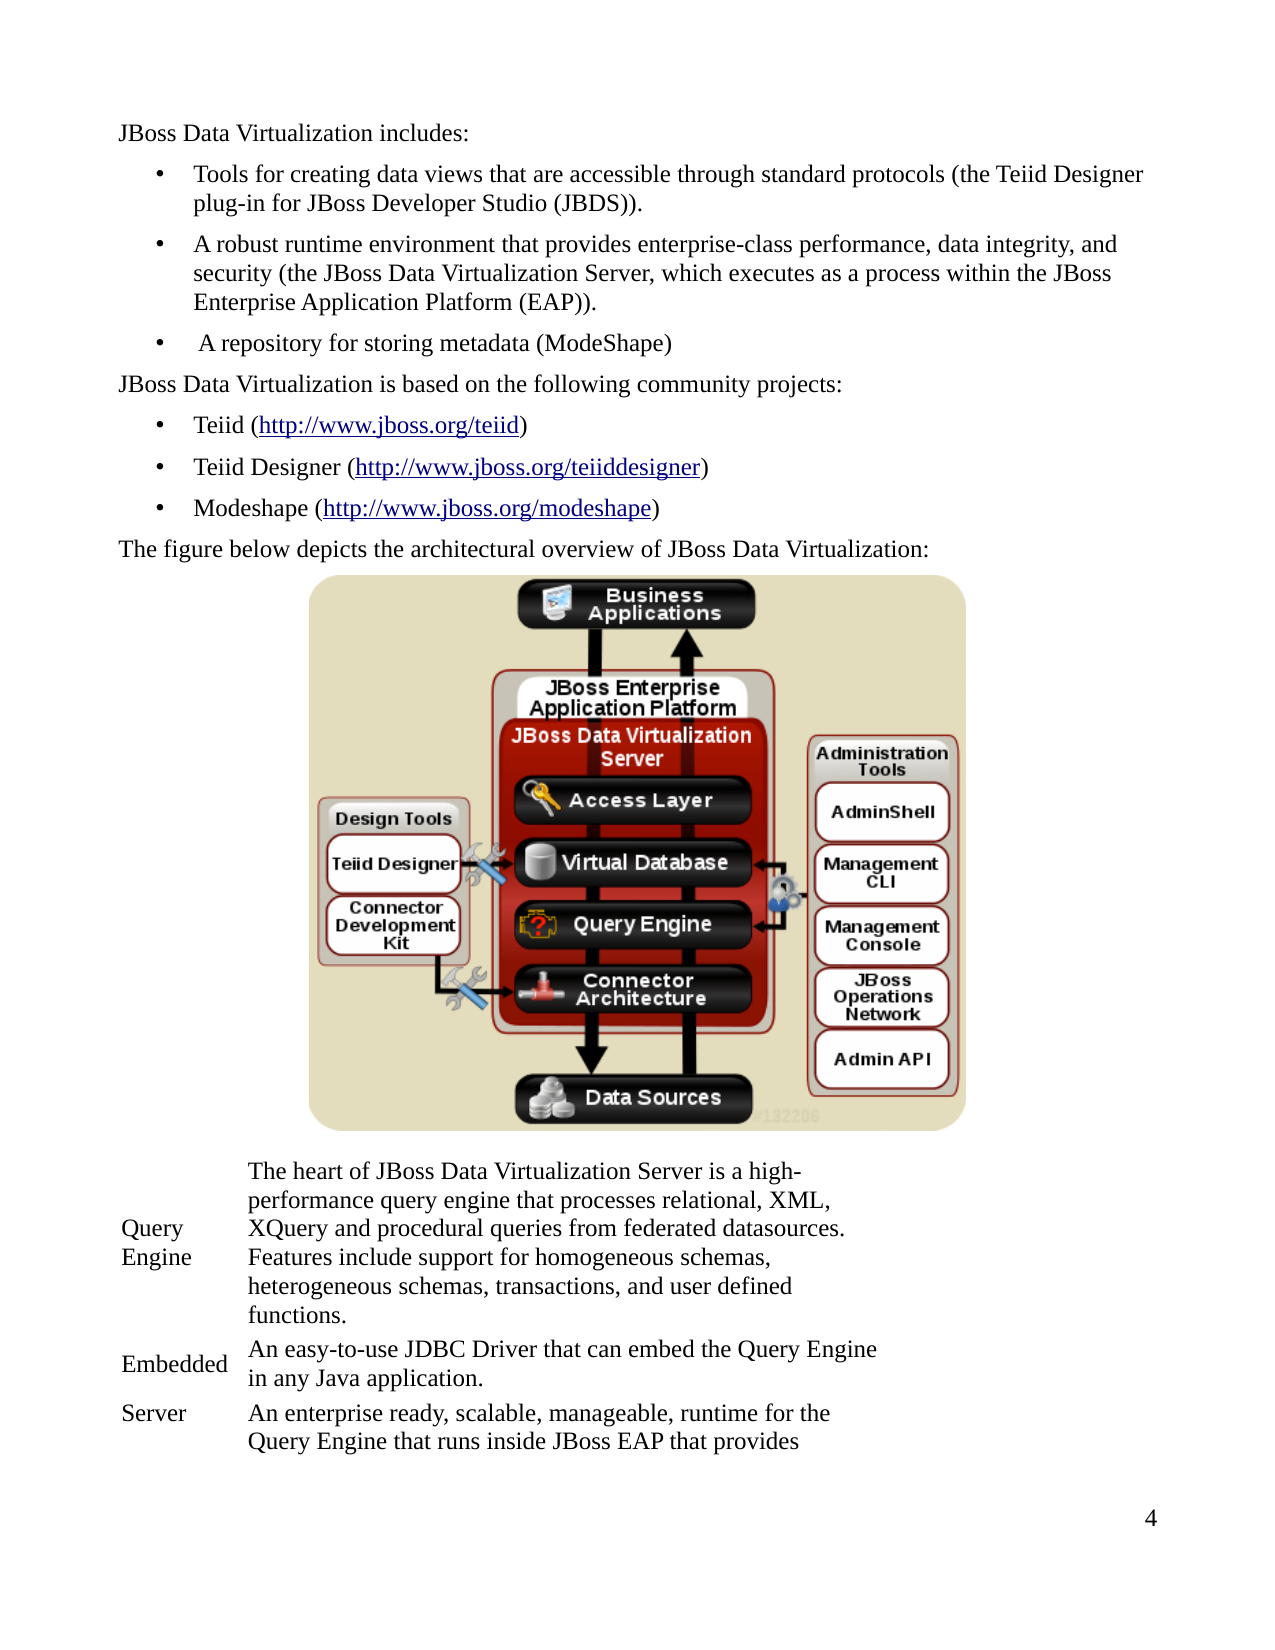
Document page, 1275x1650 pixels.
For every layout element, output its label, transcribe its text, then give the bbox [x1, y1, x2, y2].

table_header The heart of JBoss Data Virtualization Server is a high-performance query engine that processes relational, XML, XQuery and procedural queries from federated datasources. Features include support for homogeneous schemas, heterogeneous schemas, transactions, and user defined functions. [245, 1153, 897, 1331]
table_header Query Engine [118, 1153, 245, 1331]
text The figure below depicts the architectural overview of JBoss Data Virtualization: [118, 534, 1157, 563]
table_cell Embedded [118, 1331, 245, 1395]
table_cell Server [118, 1395, 245, 1458]
picture [308, 575, 967, 1131]
list Teiid Designer (http://www.jboss.org/teiiddesigner) [156, 452, 1157, 481]
text JBoss Data Virtualization includes: [118, 118, 1157, 147]
list Teiid (http://www.jboss.org/teiid) [156, 411, 1157, 439]
table_cell An enterprise ready, scalable, manageable, runtime for the Query Engine that runs inside JBoss EAP that provides [245, 1395, 897, 1458]
text JBoss Data Virtualization is based on the following community projects: [118, 369, 1157, 398]
list Modeshape (http://www.jboss.org/modeshape) [156, 493, 1157, 522]
table_cell An easy-to-use JDBC Driver that can embed the Query Engine in any Java application. [245, 1331, 897, 1395]
list A repository for storing metadata (ModeShape) [156, 328, 1157, 357]
list A robust runtime environment that provides enterprise-class performance, data integrity, and security (the JBoss Data Virtualization Server, which executes as a process within the JBoss Enterprise Application Platform (EAP)). [156, 229, 1157, 316]
list Tools for creating data views that are accessible through standard protocols (the Teiid Designer plug-in for JBoss Developer Studio (JBDS)). [156, 159, 1157, 217]
